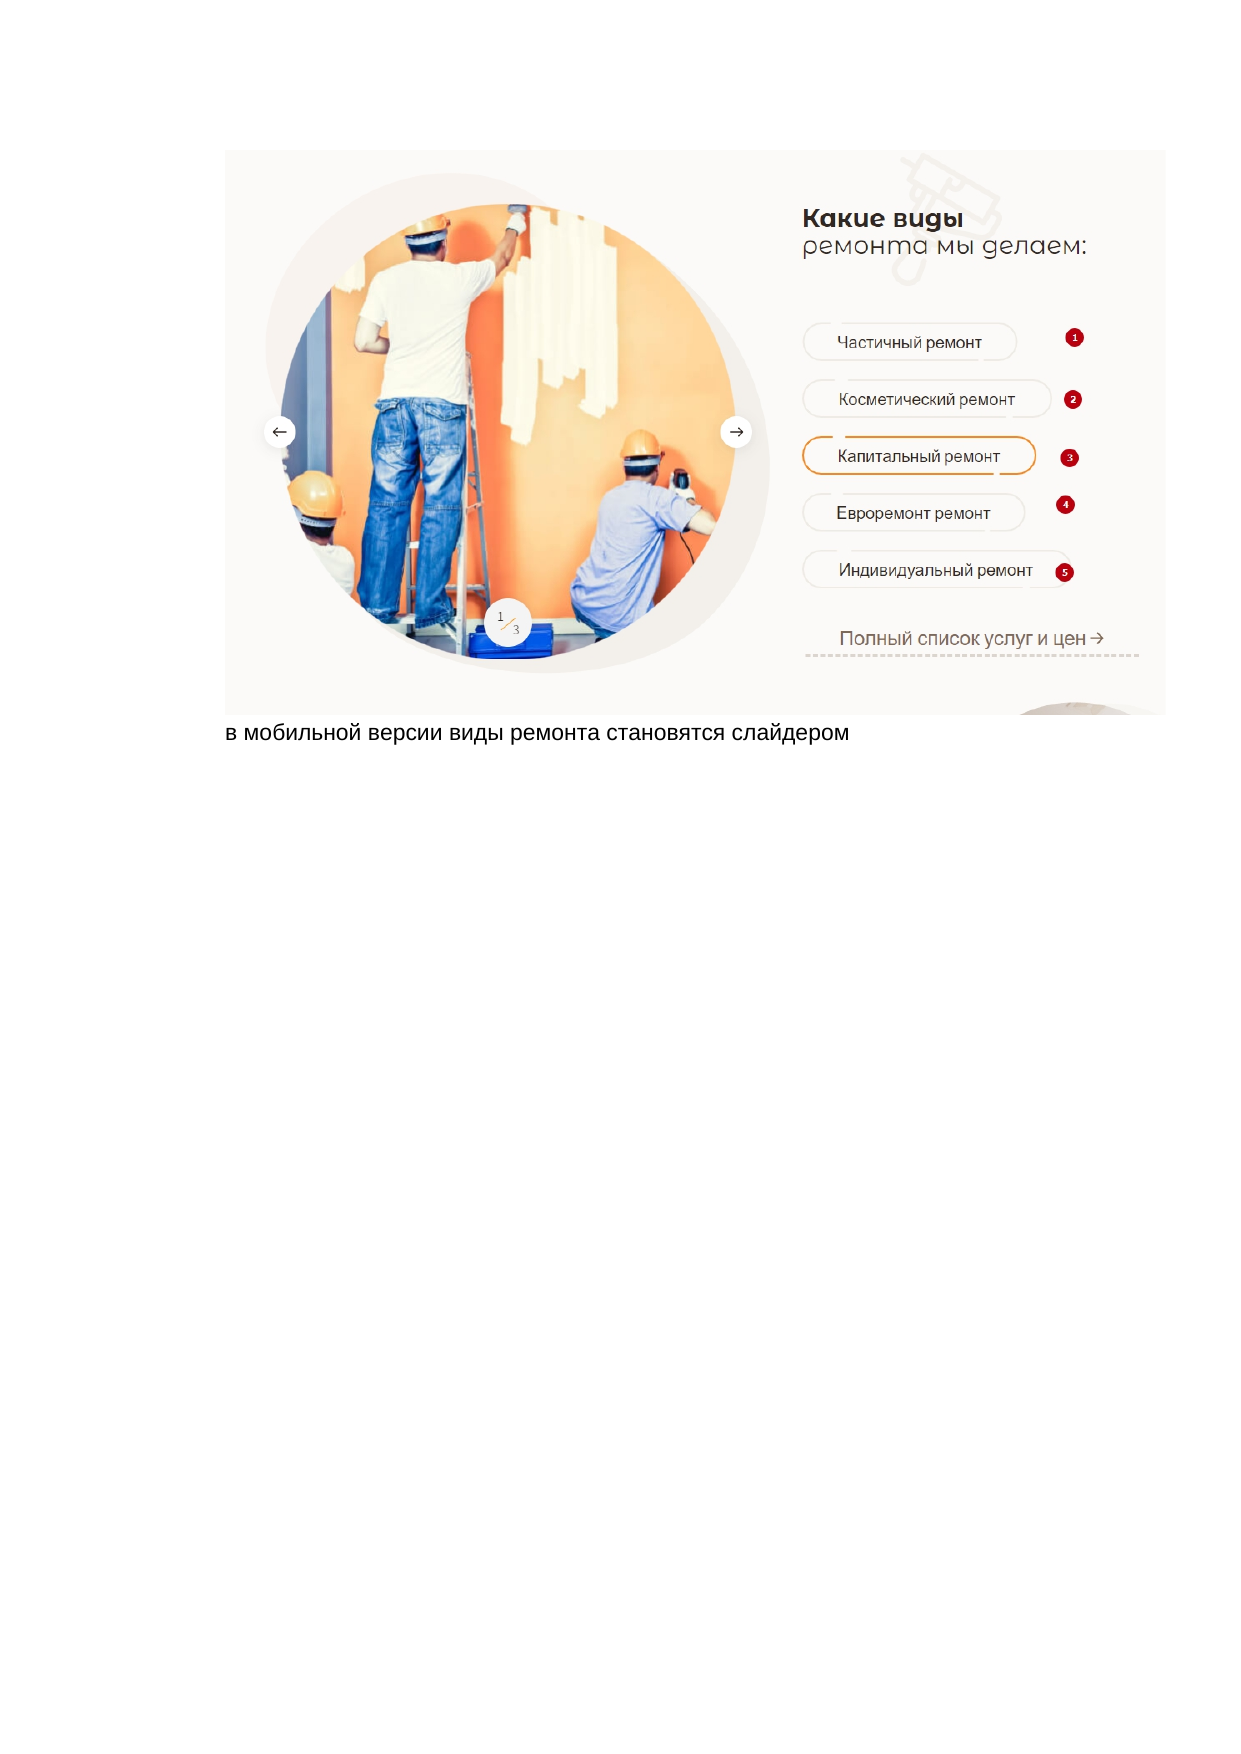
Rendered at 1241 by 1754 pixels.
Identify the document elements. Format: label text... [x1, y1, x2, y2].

picture [225, 150, 1166, 715]
text в мобильной версии виды ремонта становятся слайдером [225, 718, 1090, 745]
